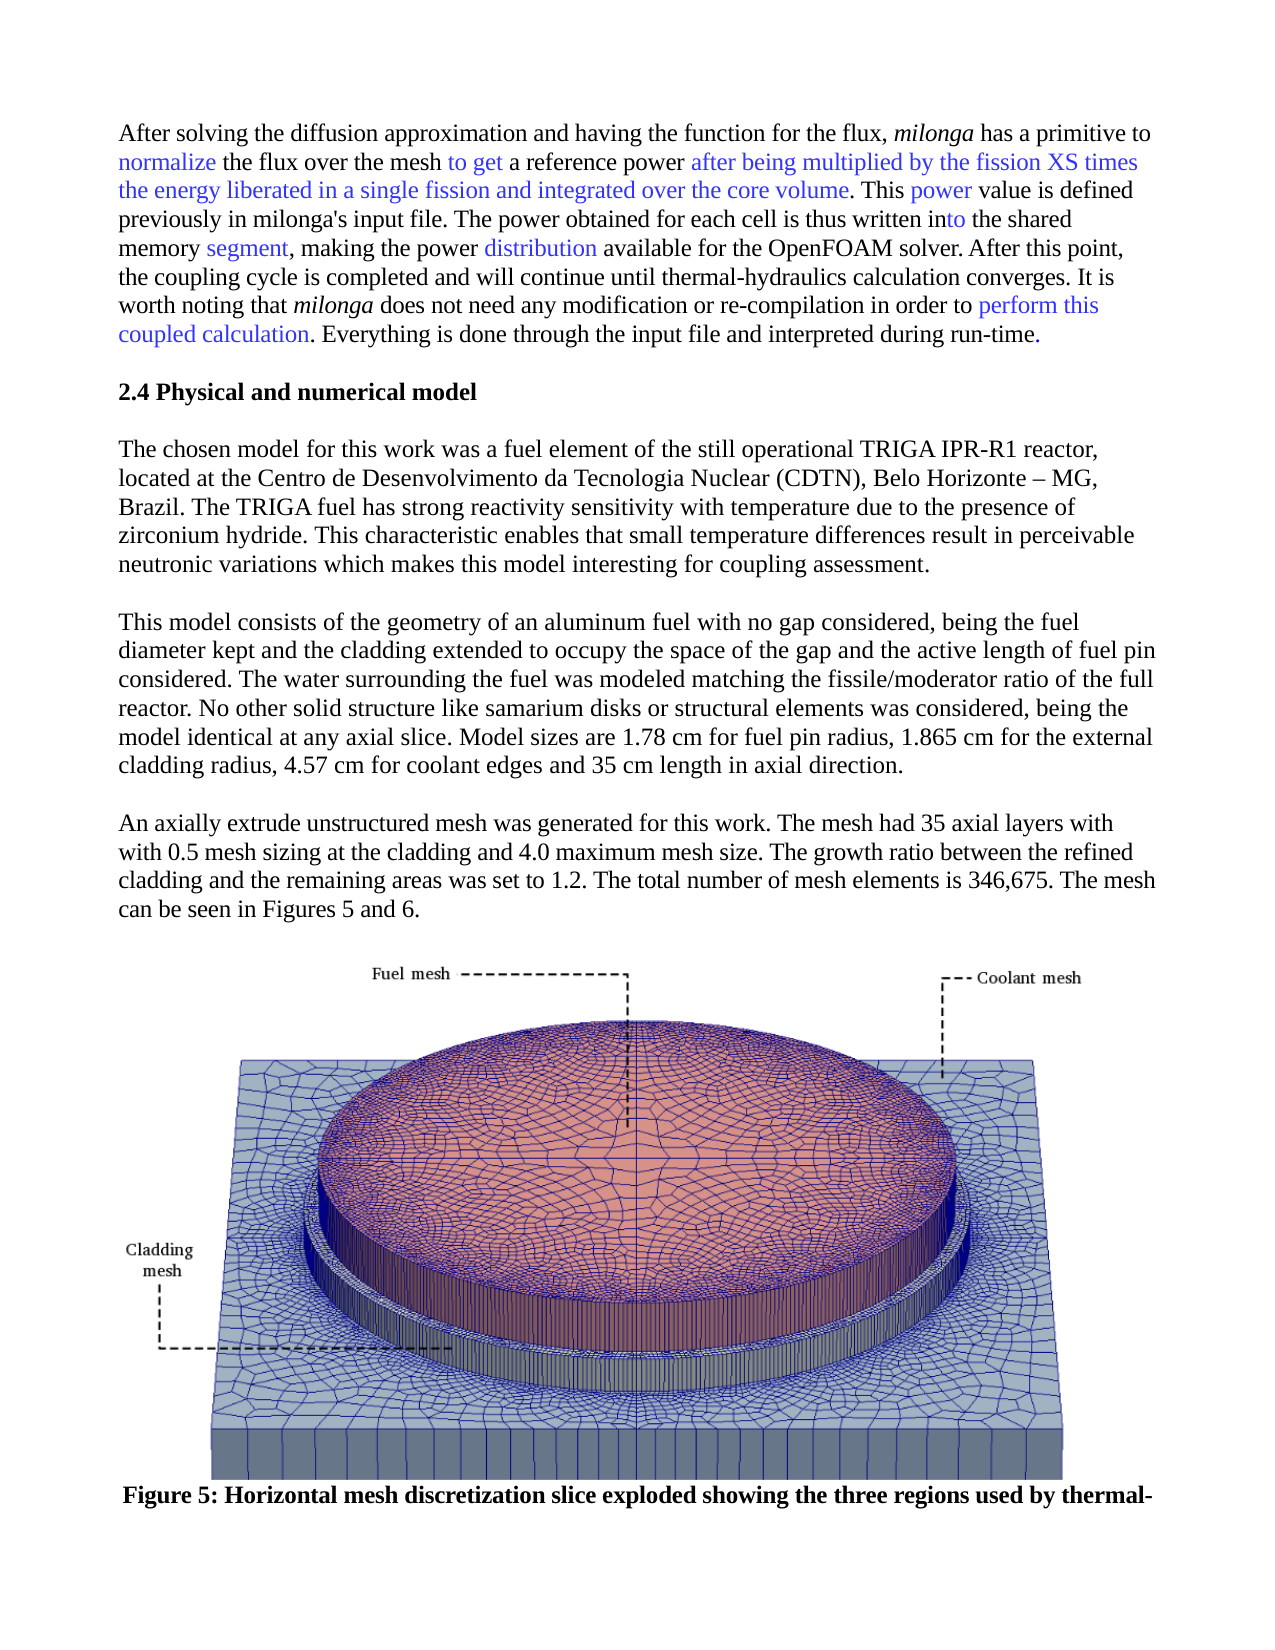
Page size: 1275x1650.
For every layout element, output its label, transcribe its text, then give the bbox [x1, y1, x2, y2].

text with 0.5 mesh sizing at the cladding and 4.0 maximum mesh size. The growth ratio between the refined cladding and the remaining areas was set to 1.2. The total number of mesh elements is 346,675. The mesh can be seen in Figures 5 and 6. [118, 837, 1157, 923]
text This model consists of the geometry of an aluminum fuel with no gap considered, being the fuel diameter kept and the cladding extended to occupy the space of the gap and the active length of fuel pin considered. The water surrounding the fuel was modeled matching the fissile/moderator ratio of the full reactor. No other solid structure like samarium disks or structural elements was considered, being the model identical at any axial slice. Model sizes are 1.78 cm for fuel pin radius, 1.865 cm for the external cladding radius, 4.57 cm for coolant edges and 35 cm length in axial direction. [118, 607, 1157, 779]
text 2.4 Physical and numerical model [118, 377, 1157, 406]
text After solving the diffusion approximation and having the function for the flux, milonga has a primitive to normalize the flux over the mesh to get a reference power after being multiplied by the fission XS times the energy liberated in a single fission and integrated over the core volume. This power value is defined previously in milonga's input file. The power obtained for each cell is thus written into the shared memory segment, making the power distribution available for the OpenFOAM solver. After this point, the coupling cycle is completed and will continue until thermal-hydraulics calculation converges. It is worth noting that milonga does not need any modification or re-compilation in order to perform this coupled calculation. Everything is done through the input file and interpreted during run-time. [118, 118, 1157, 348]
picture [118, 952, 1157, 1481]
text The chosen model for this work was a fuel element of the still operational TRIGA IPR-R1 reactor, located at the Centro de Desenvolvimento da Tecnologia Nuclear (CDTN), Belo Horizonte – MG, Brazil. The TRIGA fuel has strong reactivity sensitivity with temperature due to the presence of zirconium hydride. This characteristic enables that small temperature differences result in perceivable neutronic variations which makes this model interesting for coupling assessment. [118, 434, 1157, 578]
text Figure 5: Horizontal mesh discretization slice exploded showing the three regions used by thermal- [118, 1481, 1157, 1509]
text An axially extrude unstructured mesh was generated for this work. The mesh had 35 axial layers with [118, 808, 1157, 837]
